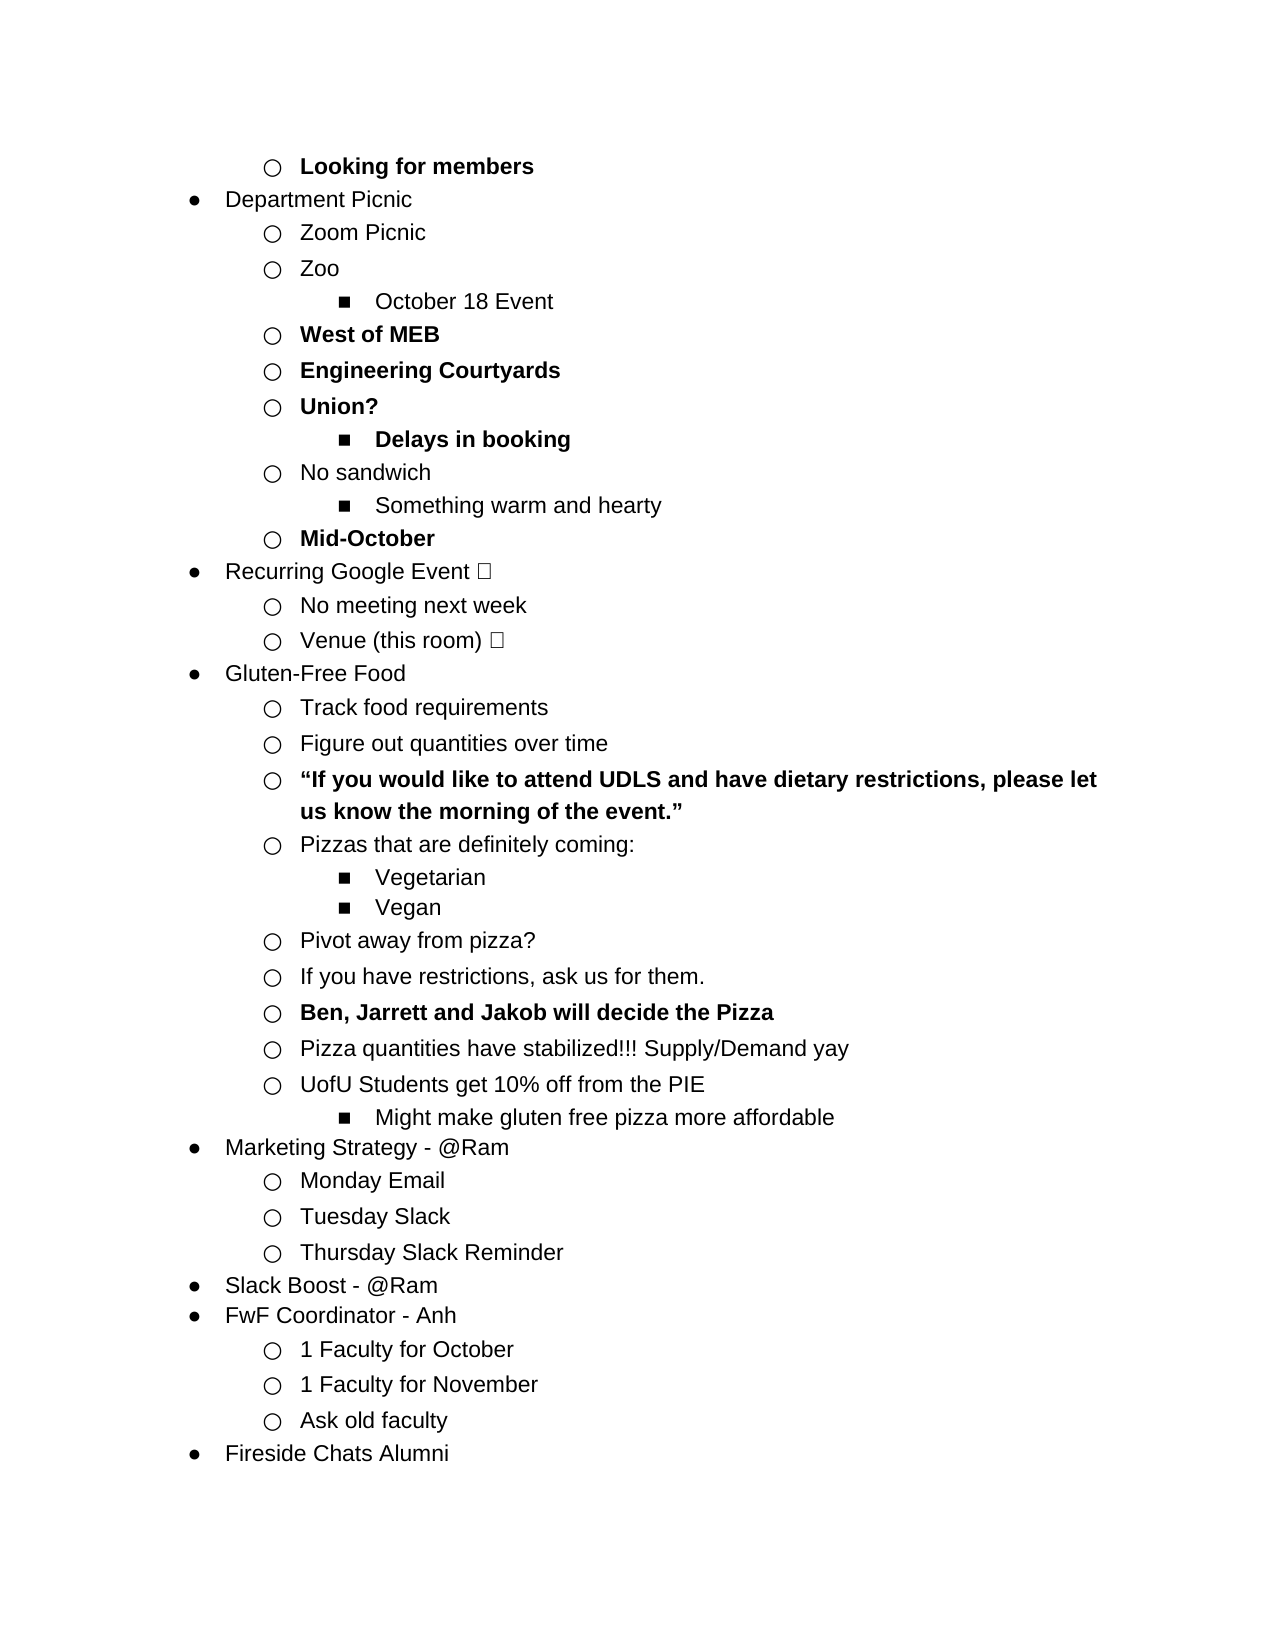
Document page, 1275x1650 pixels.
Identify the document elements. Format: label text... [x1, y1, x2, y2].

list Recurring Google Event ✅ [187, 558, 1125, 585]
list Tuesday Slack [262, 1200, 1125, 1231]
list Union? [262, 390, 1125, 421]
list Marketing Strategy - @Ram [187, 1134, 1125, 1160]
list West of MEB [262, 318, 1125, 349]
list Vegetarian [337, 864, 1125, 890]
list Pivot away from pizza? [262, 924, 1125, 955]
list Pizza quantities have stabilized!!! Supply/Demand yay [262, 1032, 1125, 1063]
list Venue (this room) ✅ [262, 624, 1125, 656]
list Gluten-Free Food [187, 660, 1125, 687]
list 1 Faculty for November [262, 1368, 1125, 1400]
list Ben, Jarrett and Jakob will decide the Pizza [262, 996, 1125, 1027]
list October 18 Event [337, 288, 1125, 314]
list Ask old faculty [262, 1404, 1125, 1436]
list Zoom Picnic [262, 216, 1125, 247]
list No sandwich [262, 456, 1125, 487]
list Track food requirements [262, 691, 1125, 722]
list Zoo [262, 252, 1125, 283]
list Pizzas that are definitely coming: [262, 828, 1125, 859]
list UofU Students get 10% off from the PIE [262, 1068, 1125, 1099]
list Monday Email [262, 1164, 1125, 1196]
list No meeting next week [262, 588, 1125, 620]
list Figure out quantities over time [262, 727, 1125, 758]
list Delays in booking [337, 426, 1125, 452]
list “If you would like to attend UDLS and have dietary restrictions, please let us know the morning of the event.” [262, 762, 1125, 824]
list Might make gluten free pizza more affordable [337, 1104, 1125, 1130]
list Vegan [337, 894, 1125, 920]
list If you have restrictions, ask us for them. [262, 960, 1125, 991]
list Looking for members [262, 150, 1125, 181]
list Thursday Slack Reminder [262, 1236, 1125, 1267]
list Mid-October [262, 522, 1125, 554]
list Something warm and hearty [337, 492, 1125, 518]
list Engineering Courtyards [262, 354, 1125, 385]
list Slack Boost - @Ram [187, 1272, 1125, 1298]
list Department Picnic [187, 186, 1125, 212]
list 1 Faculty for October [262, 1332, 1125, 1364]
list Fireside Chats Alumni [187, 1440, 1125, 1467]
list FwF Coordinator - Anh [187, 1302, 1125, 1329]
